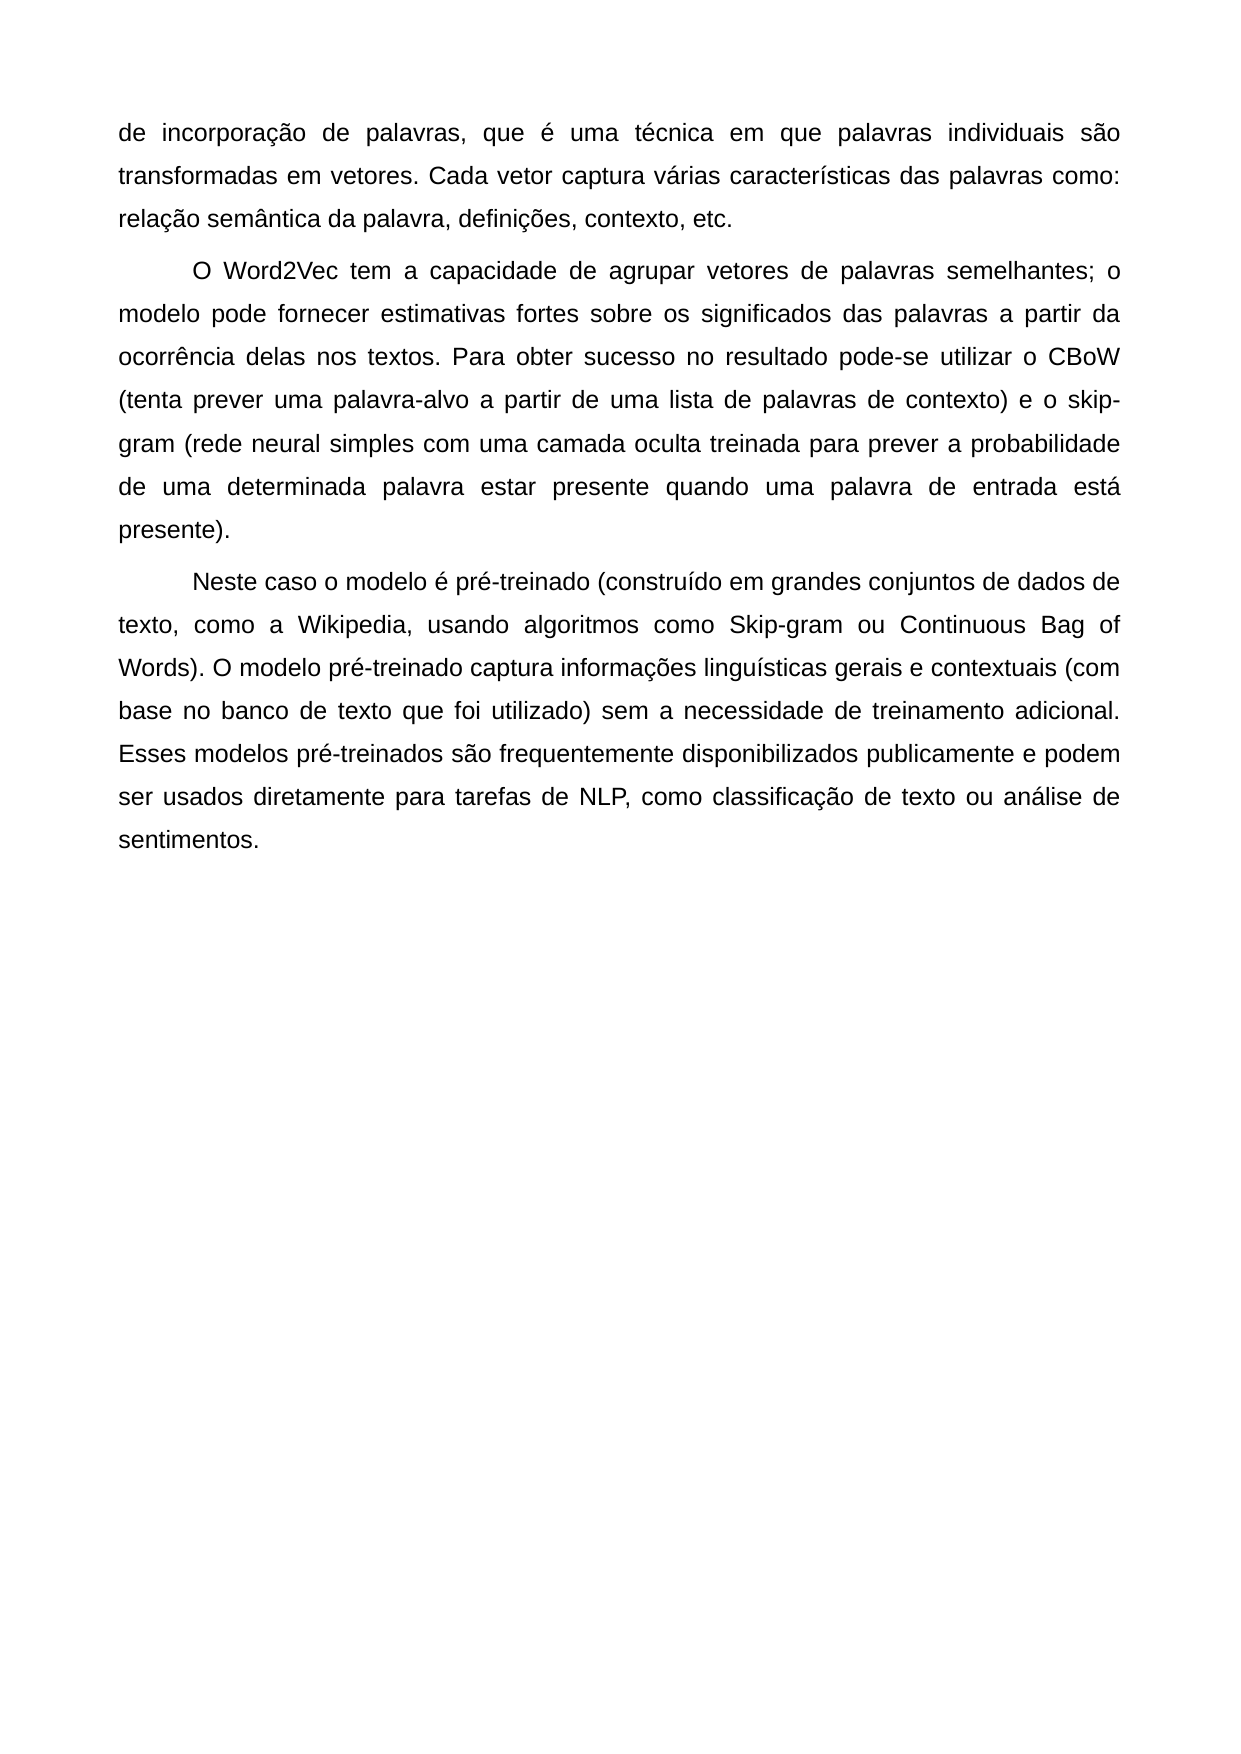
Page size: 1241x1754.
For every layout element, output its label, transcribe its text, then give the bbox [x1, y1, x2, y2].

text de incorporação de palavras, que é uma técnica em que palavras individuais são transformadas em vetores. Cada vetor captura várias características das palavras como: relação semântica da palavra, definições, contexto, etc. [118, 118, 1122, 233]
text Neste caso o modelo é pré-treinado (construído em grandes conjuntos de dados de texto, como a Wikipedia, usando algoritmos como Skip-gram ou Continuous Bag of Words). O modelo pré-treinado captura informações linguísticas gerais e contextuais (com base no banco de texto que foi utilizado) sem a necessidade de treinamento adicional. Esses modelos pré-treinados são frequentemente disponibilizados publicamente e podem ser usados diretamente para tarefas de NLP, como classificação de texto ou análise de sentimentos. [118, 567, 1122, 854]
text O Word2Vec tem a capacidade de agrupar vetores de palavras semelhantes; o modelo pode fornecer estimativas fortes sobre os significados das palavras a partir da ocorrência delas nos textos. Para obter sucesso no resultado pode-se utilizar o CBoW (tenta prever uma palavra-alvo a partir de uma lista de palavras de contexto) e o skip-gram (rede neural simples com uma camada oculta treinada para prever a probabilidade de uma determinada palavra estar presente quando uma palavra de entrada está presente). [118, 256, 1122, 544]
